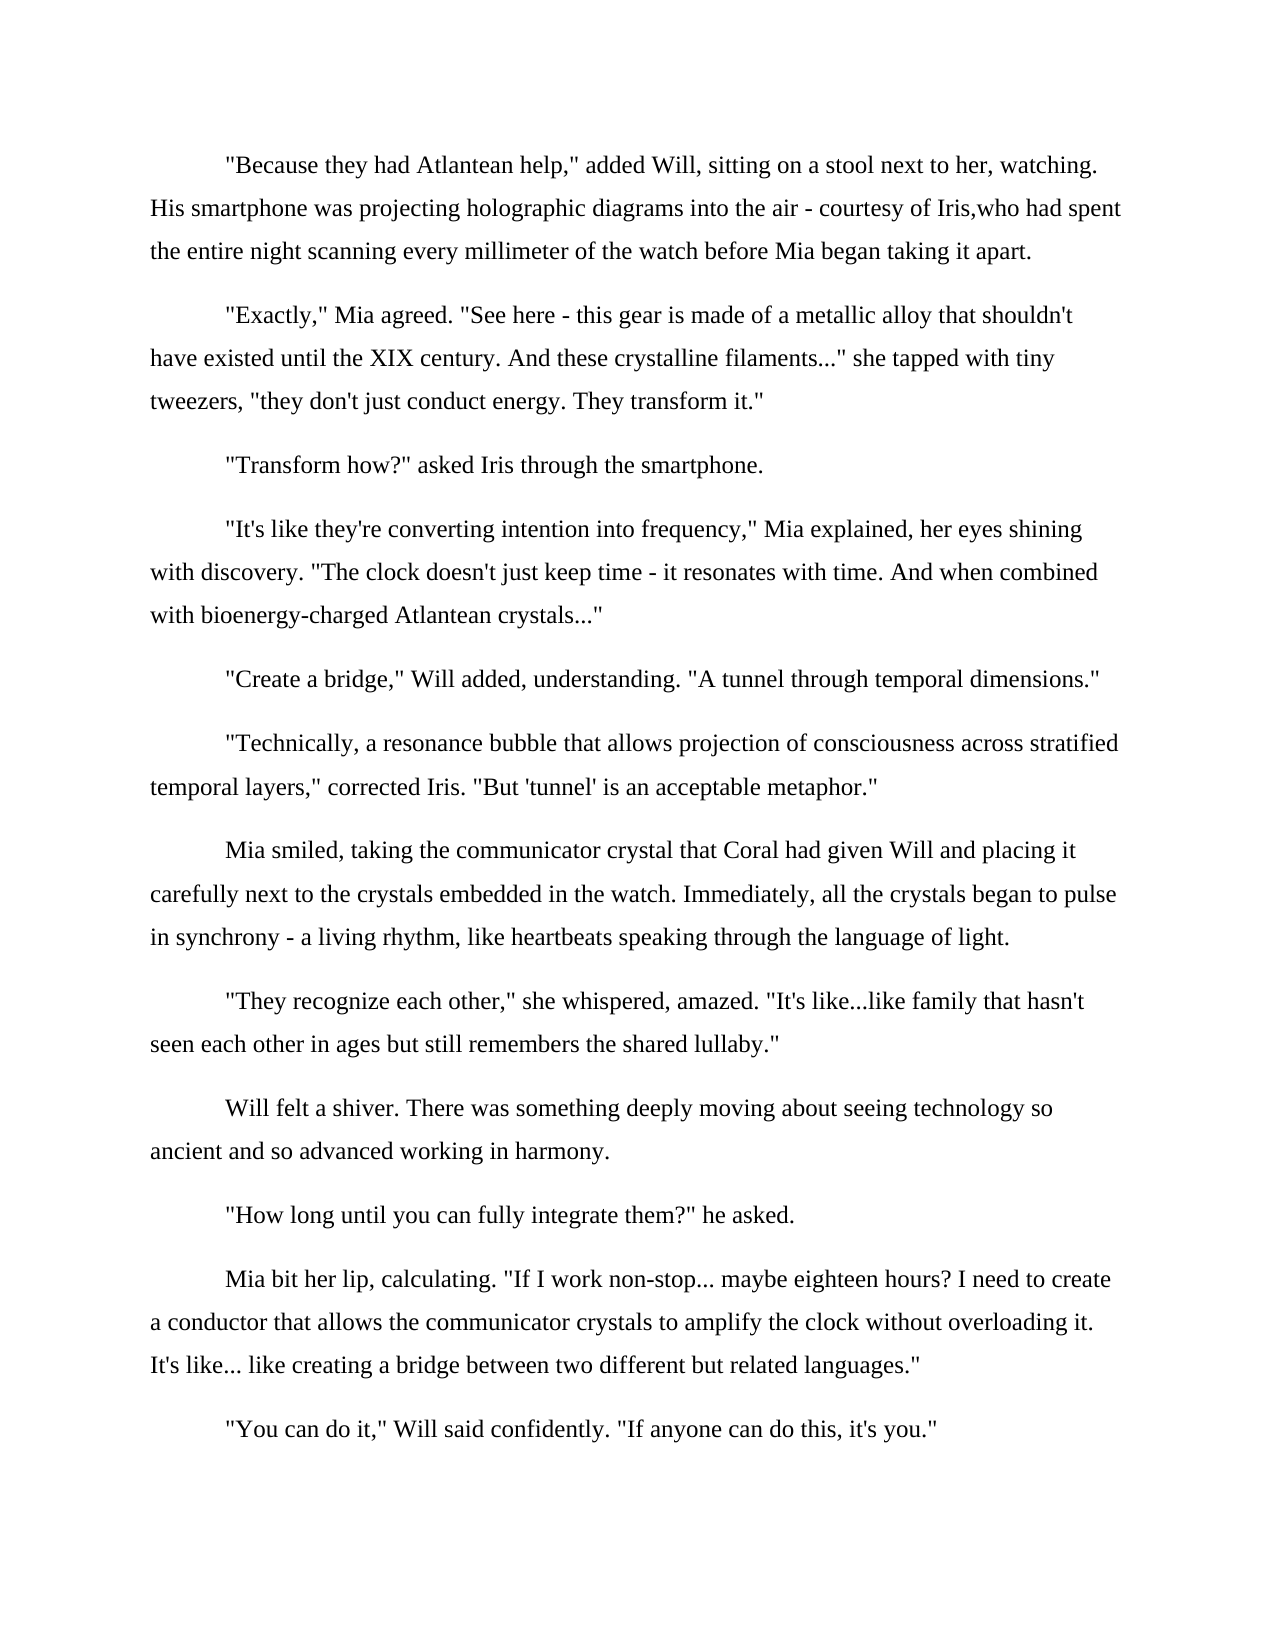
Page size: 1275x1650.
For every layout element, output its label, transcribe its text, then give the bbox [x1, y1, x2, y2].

text "Exactly," Mia agreed. "See here - this gear is made of a metallic alloy that shouldn't have existed until the XIX century. And these crystalline filaments..." she tapped with tiny tweezers, "they don't just conduct energy. They transform it." [150, 300, 1125, 415]
text Mia smiled, taking the communicator crystal that Coral had given Will and placing it carefully next to the crystals embedded in the watch. Immediately, all the crystals began to pulse in synchrony - a living rhythm, like heartbeats speaking through the language of light. [150, 836, 1125, 951]
text "How long until you can fully integrate them?" he asked. [150, 1200, 1125, 1229]
text "It's like they're converting intention into frequency," Mia explained, her eyes shining with discovery. "The clock doesn't just keep time - it resonates with time. And when combined with bioenergy-charged Atlantean crystals..." [150, 514, 1125, 629]
text Will felt a shiver. There was something deeply moving about seeing technology so ancient and so advanced working in harmony. [150, 1093, 1125, 1165]
text "They recognize each other," she whispered, amazed. "It's like...like family that hasn't seen each other in ages but still remembers the shared lullaby." [150, 986, 1125, 1058]
text "Transform how?" asked Iris through the smartphone. [150, 450, 1125, 479]
text "Because they had Atlantean help," added Will, sitting on a stool next to her, watching. His smartphone was projecting holographic diagrams into the air - courtesy of Iris,who had spent the entire night scanning every millimeter of the watch before Mia began taking it apart. [150, 150, 1125, 265]
text "Create a bridge," Will added, understanding. "A tunnel through temporal dimensions." [150, 664, 1125, 693]
text "Technically, a resonance bubble that allows projection of consciousness across stratified temporal layers," corrected Iris. "But 'tunnel' is an acceptable metaphor." [150, 728, 1125, 800]
text "You can do it," Will said confidently. "If anyone can do this, it's you." [150, 1414, 1125, 1443]
text Mia bit her lip, calculating. "If I work non-stop... maybe eighteen hours? I need to create a conductor that allows the communicator crystals to amplify the clock without overloading it. It's like... like creating a bridge between two different but related languages." [150, 1264, 1125, 1379]
